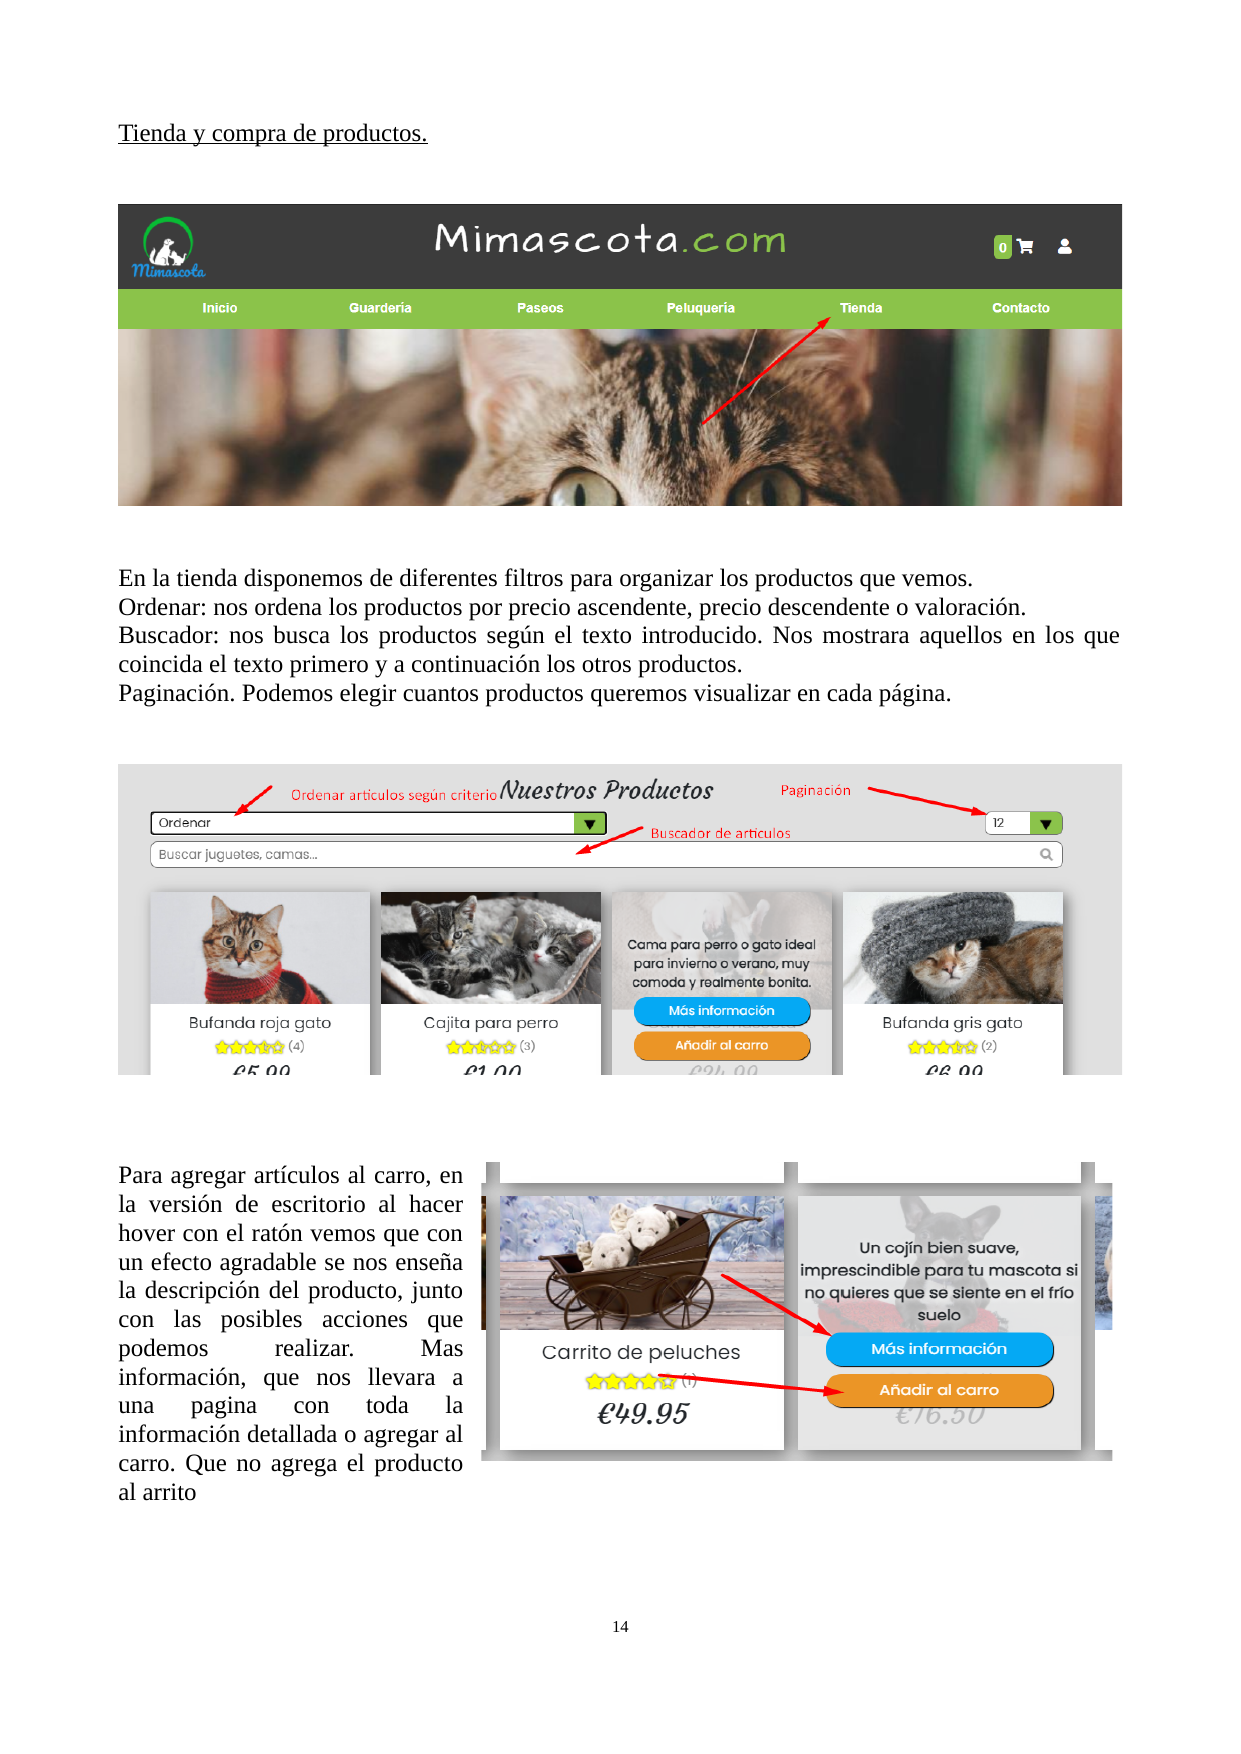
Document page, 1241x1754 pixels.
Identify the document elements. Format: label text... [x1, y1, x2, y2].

picture [118, 204, 1123, 506]
text Buscador: nos busca los productos según el texto introducido. Nos mostrara aquellos en los que coincida el texto primero y a continuación los otros productos. [118, 621, 1122, 678]
text Para agregar artículos al carro, en la versión de escritorio al hacer hover con el ratón vemos que con un efecto agradable se nos enseña la descripción del producto, junto con las posibles acciones que podemos realizar. Mas información, que nos llevara a una pagina con toda la información detallada o agregar al carro. Que no agrega el producto al arrito [118, 1161, 1122, 1506]
text En la tienda disponemos de diferentes filtros para organizar los productos que vemos. [118, 563, 1122, 592]
picture [481, 1162, 1113, 1461]
text Paginación. Podemos elegir cuantos productos queremos visualizar en cada página. [118, 678, 1122, 707]
text Ordenar: nos ordena los productos por precio ascendente, precio descendente o valoración. [118, 592, 1122, 621]
text Tienda y compra de productos. [118, 118, 1122, 147]
picture [118, 764, 1123, 1075]
